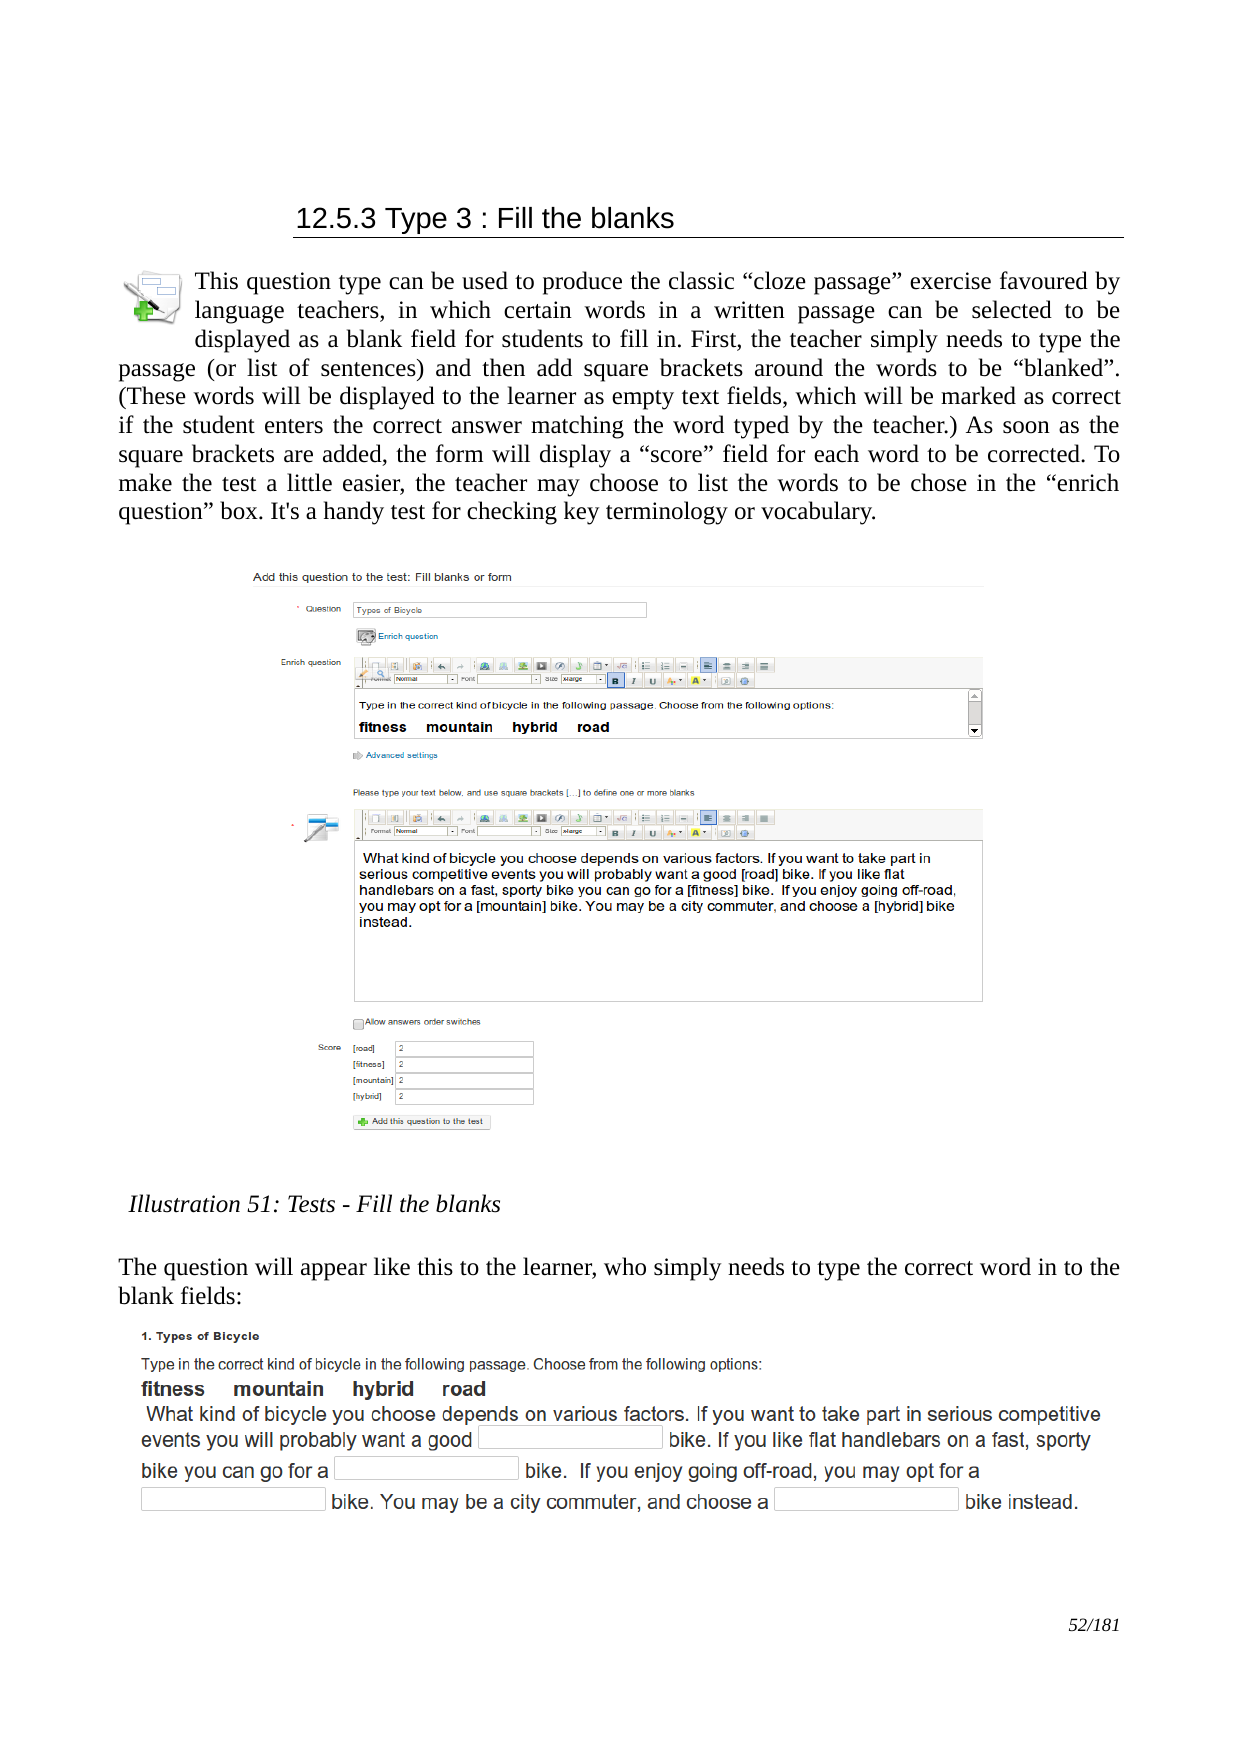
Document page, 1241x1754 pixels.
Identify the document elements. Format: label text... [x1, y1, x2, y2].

text Illustration 51: Tests - Fill the blanks [128, 1189, 1129, 1218]
text The question will appear like this to the learner, who simply needs to type the correct word in to the blank fields: [118, 1252, 1122, 1310]
picture [123, 266, 183, 326]
picture [118, 1322, 1123, 1531]
picture [238, 566, 1029, 1136]
subtitle Type 3 : Fill the blanks [293, 201, 1124, 237]
text This question type can be used to produce the classic “cloze passage” exercise favoured by language teachers, in which certain words in a written passage can be selected to be displayed as a blank field for students to fill in. First, the teacher simply needs to type the passage (or list of sentences) and then add square brackets around the words to be “blanked”. (These words will be displayed to the learner as empty text fields, which will be marked as correct if the student enters the correct answer matching the word typed by the teacher.) As soon as the square brackets are added, the form will display a “score” field for each word to be corrected. To make the test a little easier, the teacher may choose to list the words to be chose in the “enrich question” box. It's a handy test for checking key terminology or vocabulary. [118, 266, 1122, 525]
